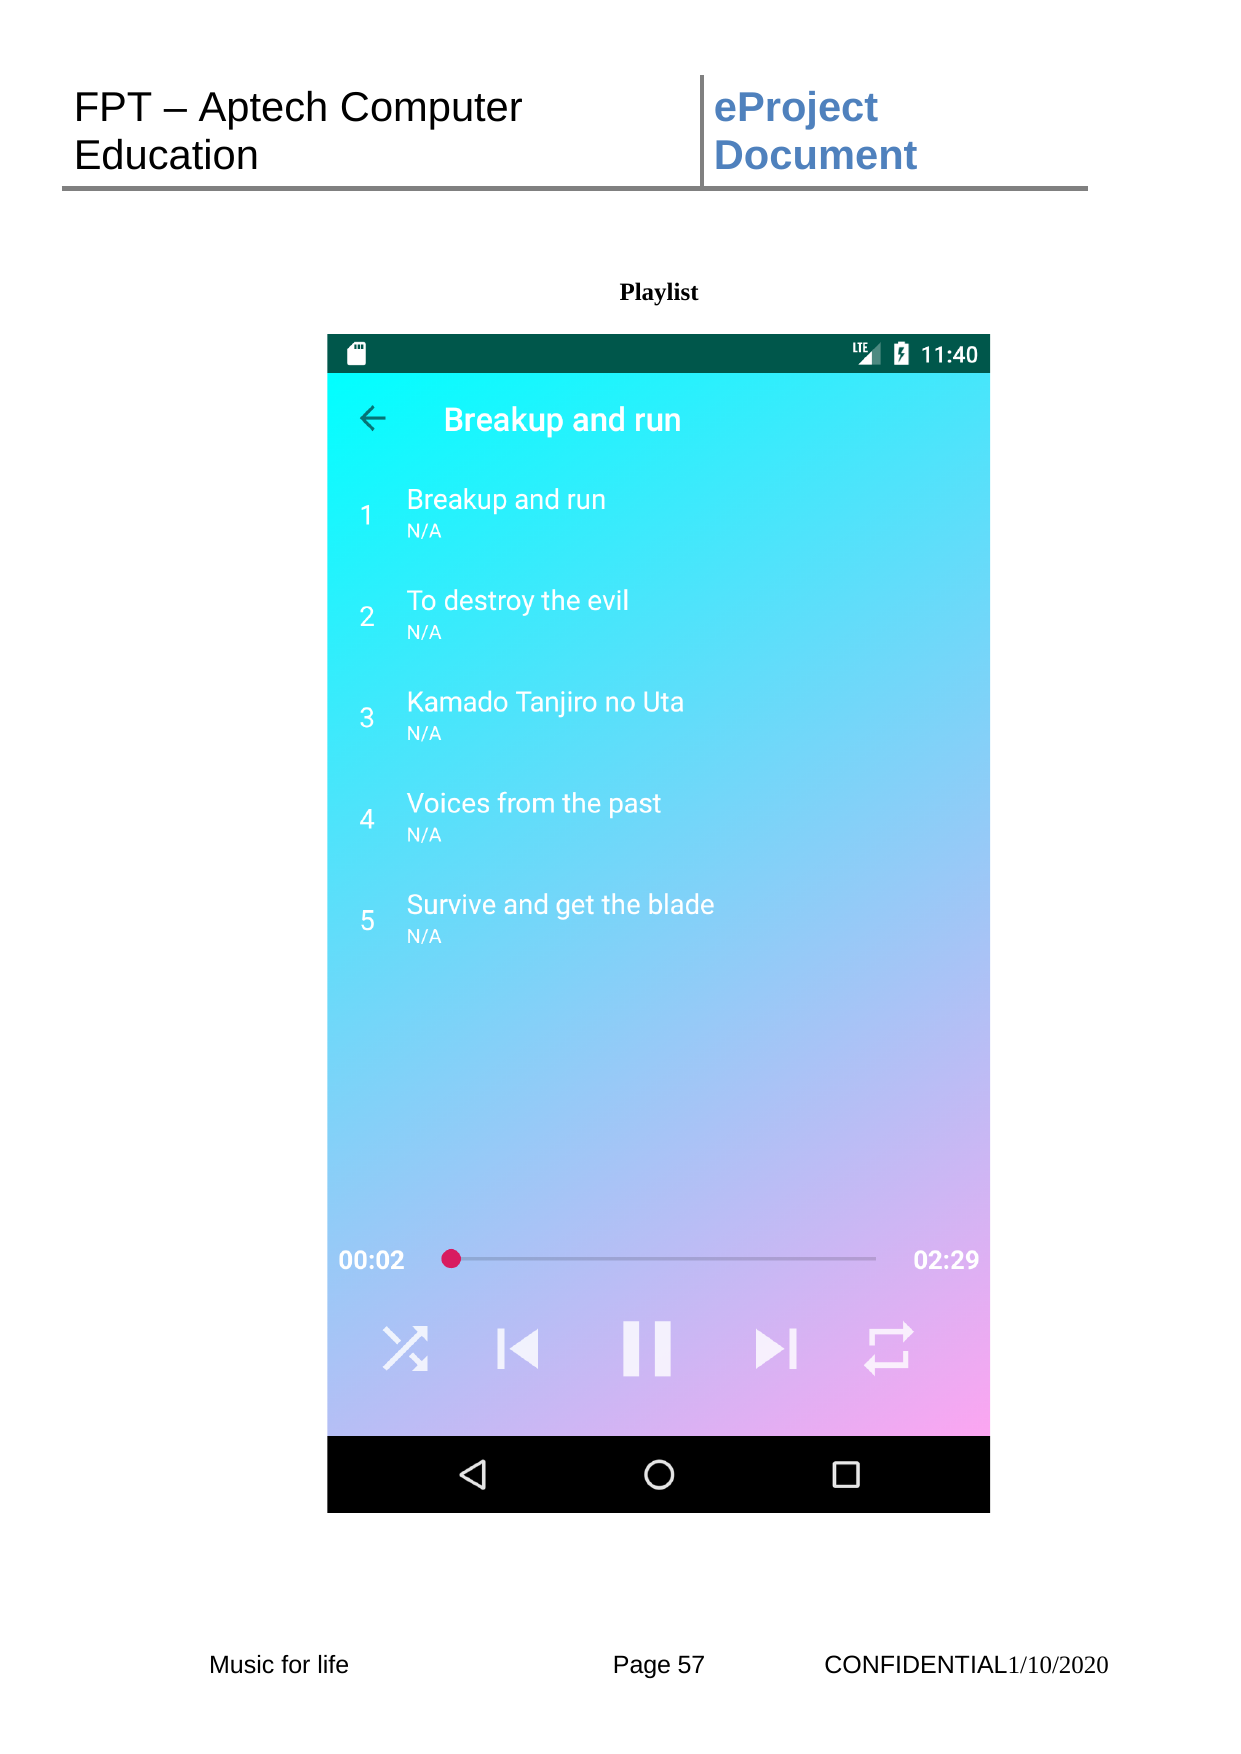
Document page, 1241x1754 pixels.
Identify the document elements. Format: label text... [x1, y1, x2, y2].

text Playlist [146, 277, 1172, 306]
picture [327, 334, 991, 1513]
